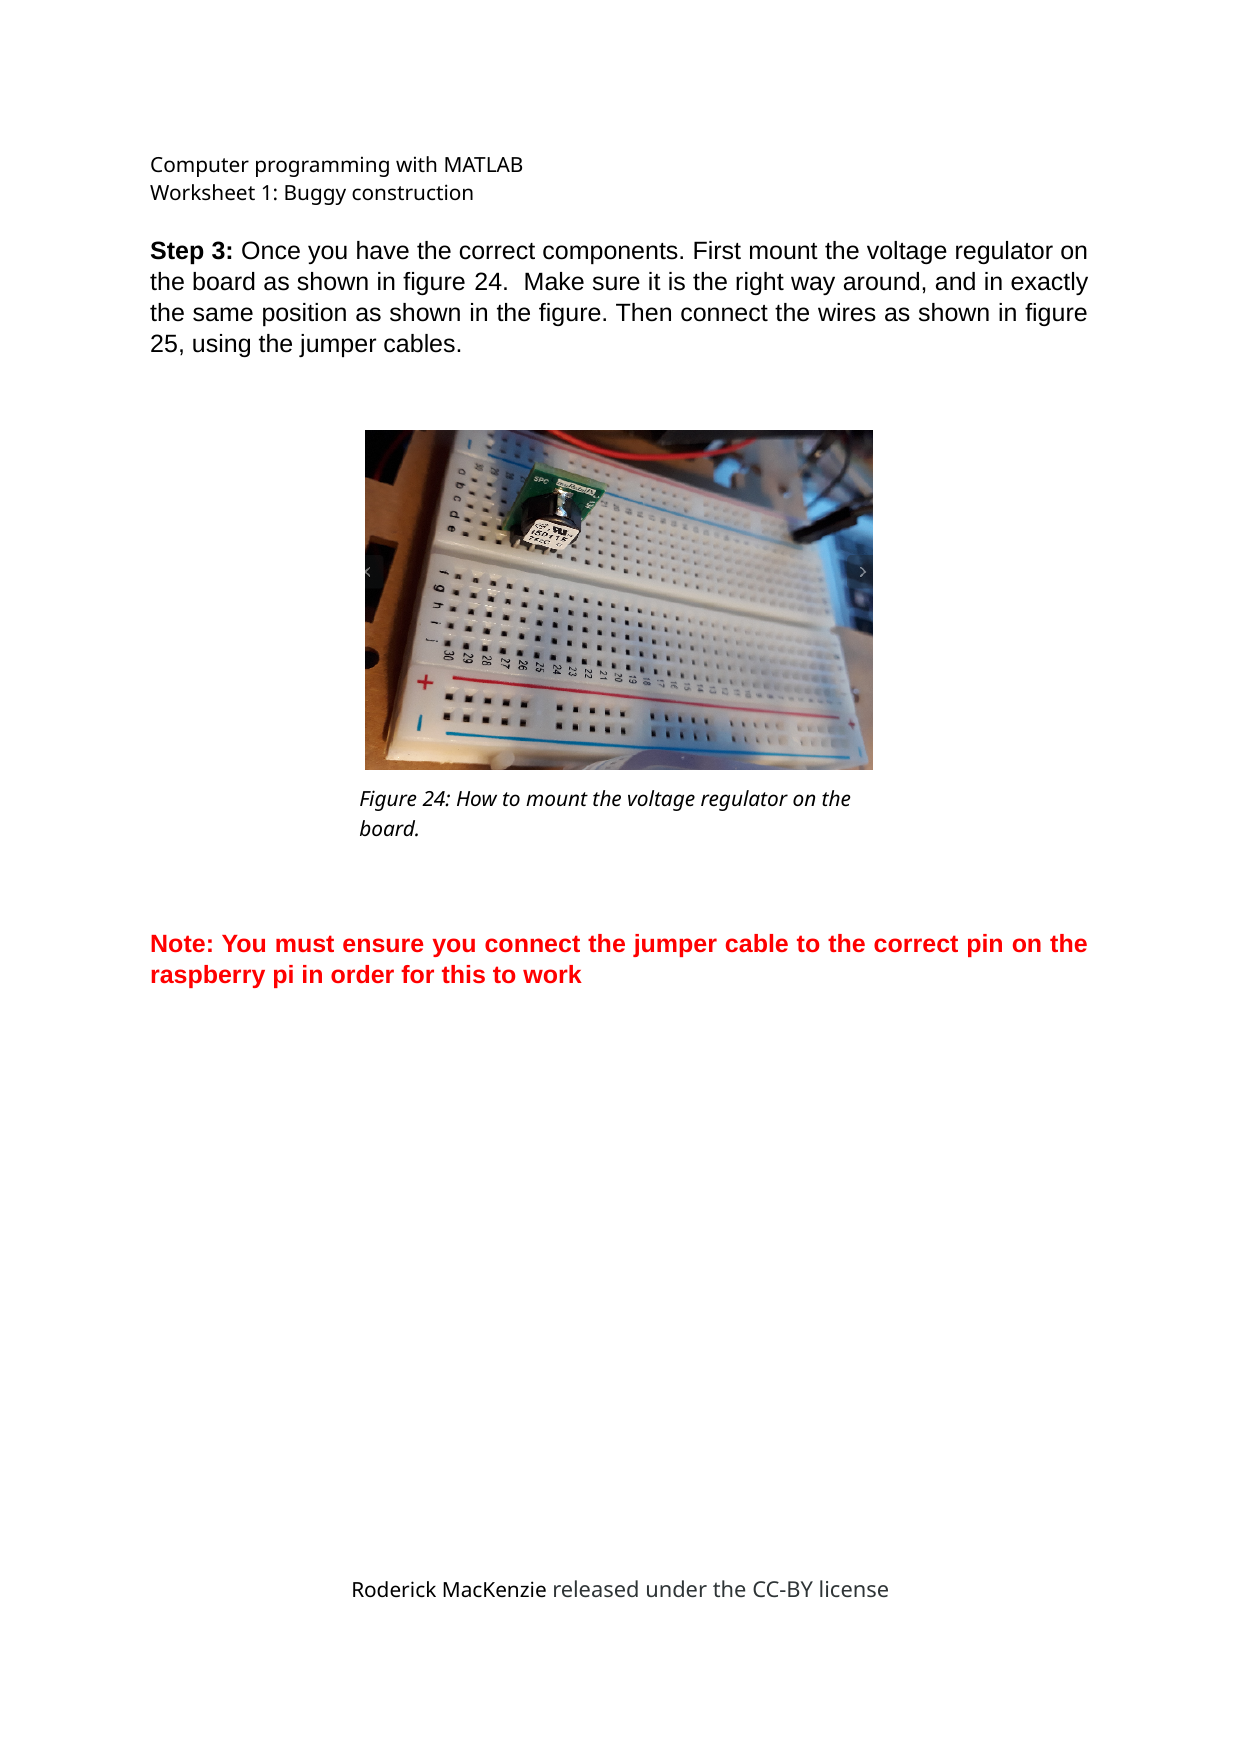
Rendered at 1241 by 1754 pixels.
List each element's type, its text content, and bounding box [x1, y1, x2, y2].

text Note: You must ensure you connect the jumper cable to the correct pin on the raspberry pi in order for this to work [150, 929, 1090, 988]
text Step 3: Once you have the correct components. First mount the voltage regulator on the board as shown in figure 24. Make sure it is the right way around, and in exactly the same position as shown in the figure. Then connect the wires as shown in figure 25, using the jumper cables. [150, 236, 1090, 358]
text Figure 24: How to mount the voltage regulator on the board. [359, 437, 881, 843]
picture [365, 430, 873, 770]
